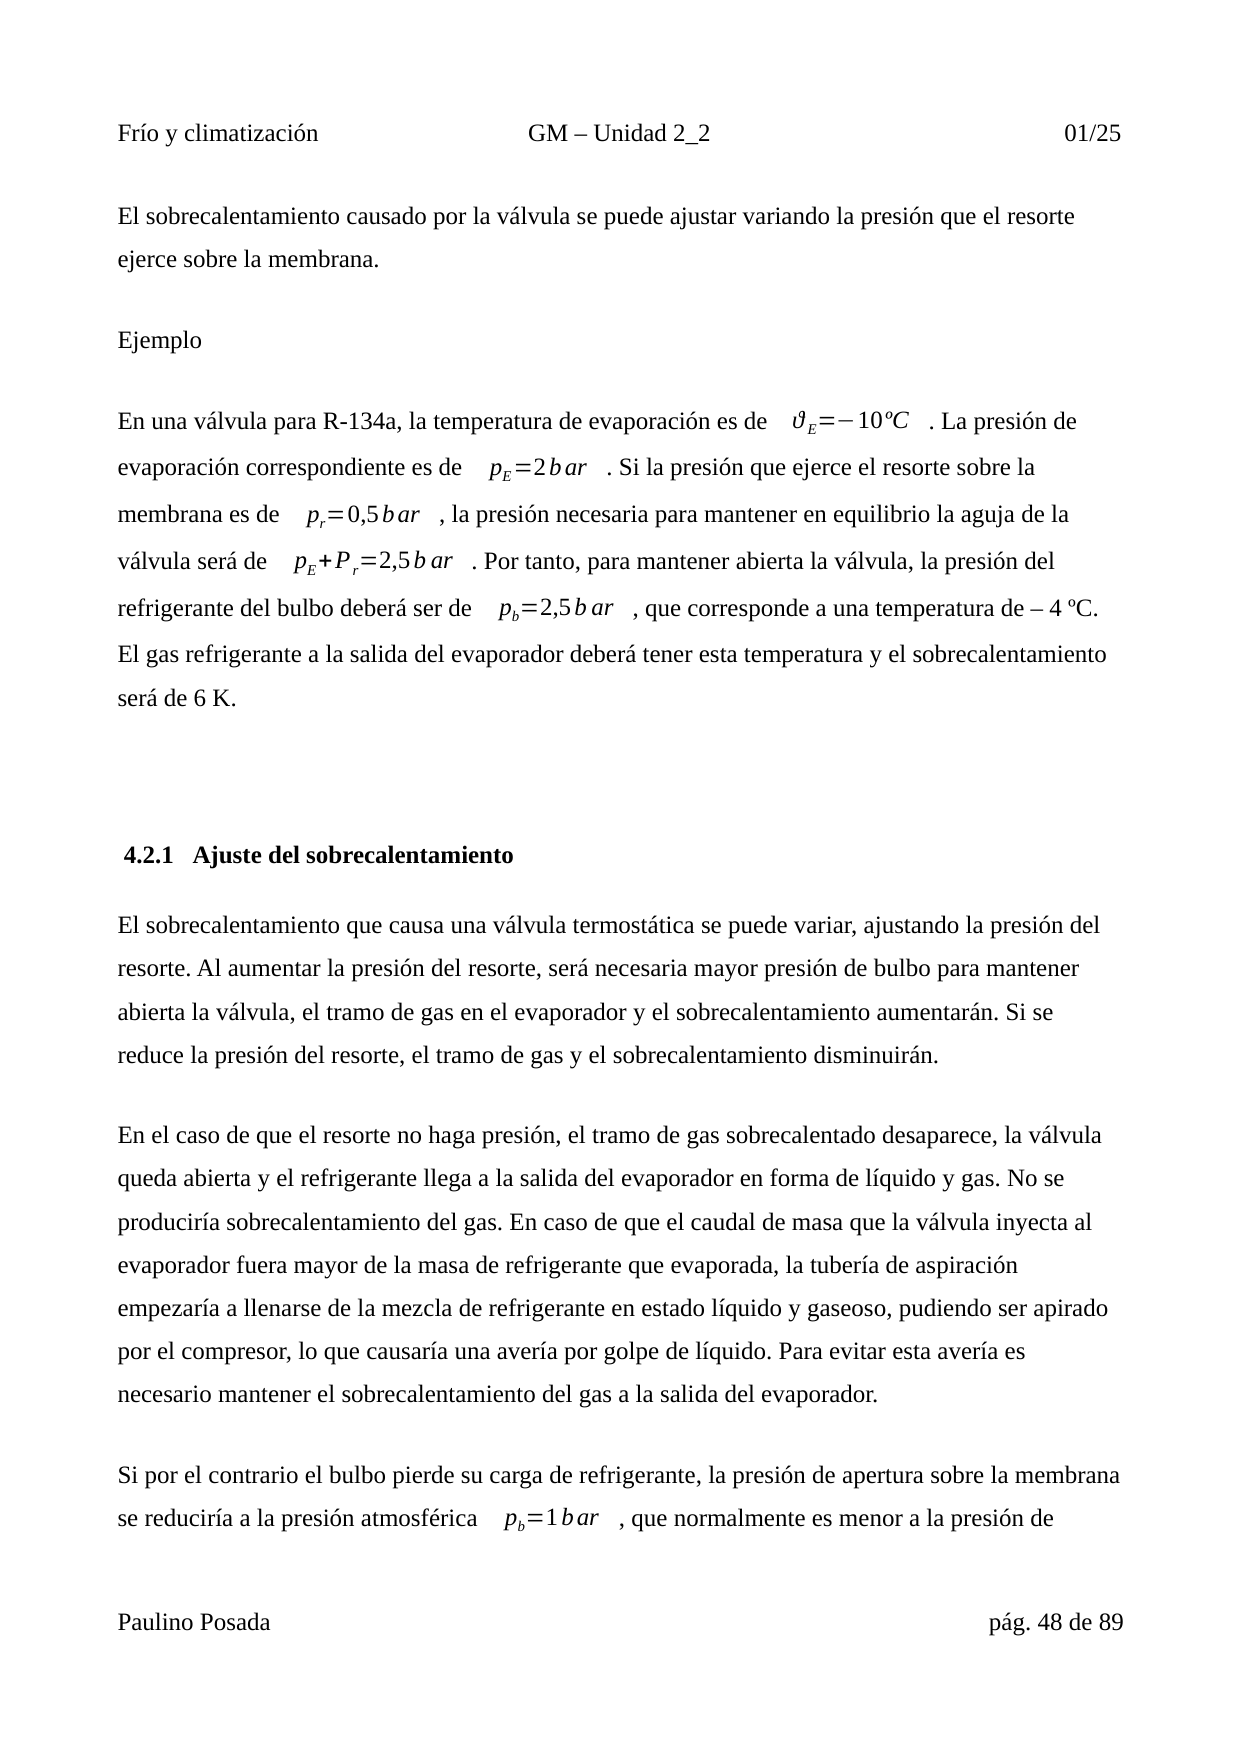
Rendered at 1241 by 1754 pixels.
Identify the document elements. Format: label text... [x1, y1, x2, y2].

text El sobrecalentamiento que causa una válvula termostática se puede variar, ajustando la presión del resorte. Al aumentar la presión del resorte, será necesaria mayor presión de bulbo para mantener abierta la válvula, el tramo de gas en el evaporador y el sobrecalentamiento aumentarán. Si se reduce la presión del resorte, el tramo de gas y el sobrecalentamiento disminuirán. [117, 910, 1123, 1068]
text En el caso de que el resorte no haga presión, el tramo de gas sobrecalentado desaparece, la válvula queda abierta y el refrigerante llega a la salida del evaporador en forma de líquido y gas. No se produciría sobrecalentamiento del gas. En caso de que el caudal de masa que la válvula inyecta al evaporador fuera mayor de la masa de refrigerante que evaporada, la tubería de aspiración empezaría a llenarse de la mezcla de refrigerante en estado líquido y gaseoso, pudiendo ser apirado por el compresor, lo que causaría una avería por golpe de líquido. Para evitar esta avería es necesario mantener el sobrecalentamiento del gas a la salida del evaporador. [117, 1120, 1123, 1408]
subtitle Ajuste del sobrecalentamiento [117, 840, 1123, 868]
text El sobrecalentamiento causado por la válvula se puede ajustar variando la presión que el resorte ejerce sobre la membrana. [117, 201, 1123, 273]
text Ejemplo [117, 325, 1123, 354]
text En una válvula para R-134a, la temperatura de evaporación es de . La presión de evaporación correspondiente es de . Si la presión que ejerce el resorte sobre la membrana es de , la presión necesaria para mantener en equilibrio la aguja de la válvula será de . Por tanto, para mantener abierta la válvula, la presión del refrigerante del bulbo deberá ser de , que corresponde a una temperatura de – 4 ºC. El gas refrigerante a la salida del evaporador deberá tener esta temperatura y el sobrecalentamiento será de 6 K. [117, 406, 1123, 711]
text Si por el contrario el bulbo pierde su carga de refrigerante, la presión de apertura sobre la membrana se reduciría a la presión atmosférica , que normalmente es menor a la presión de [117, 1460, 1123, 1535]
